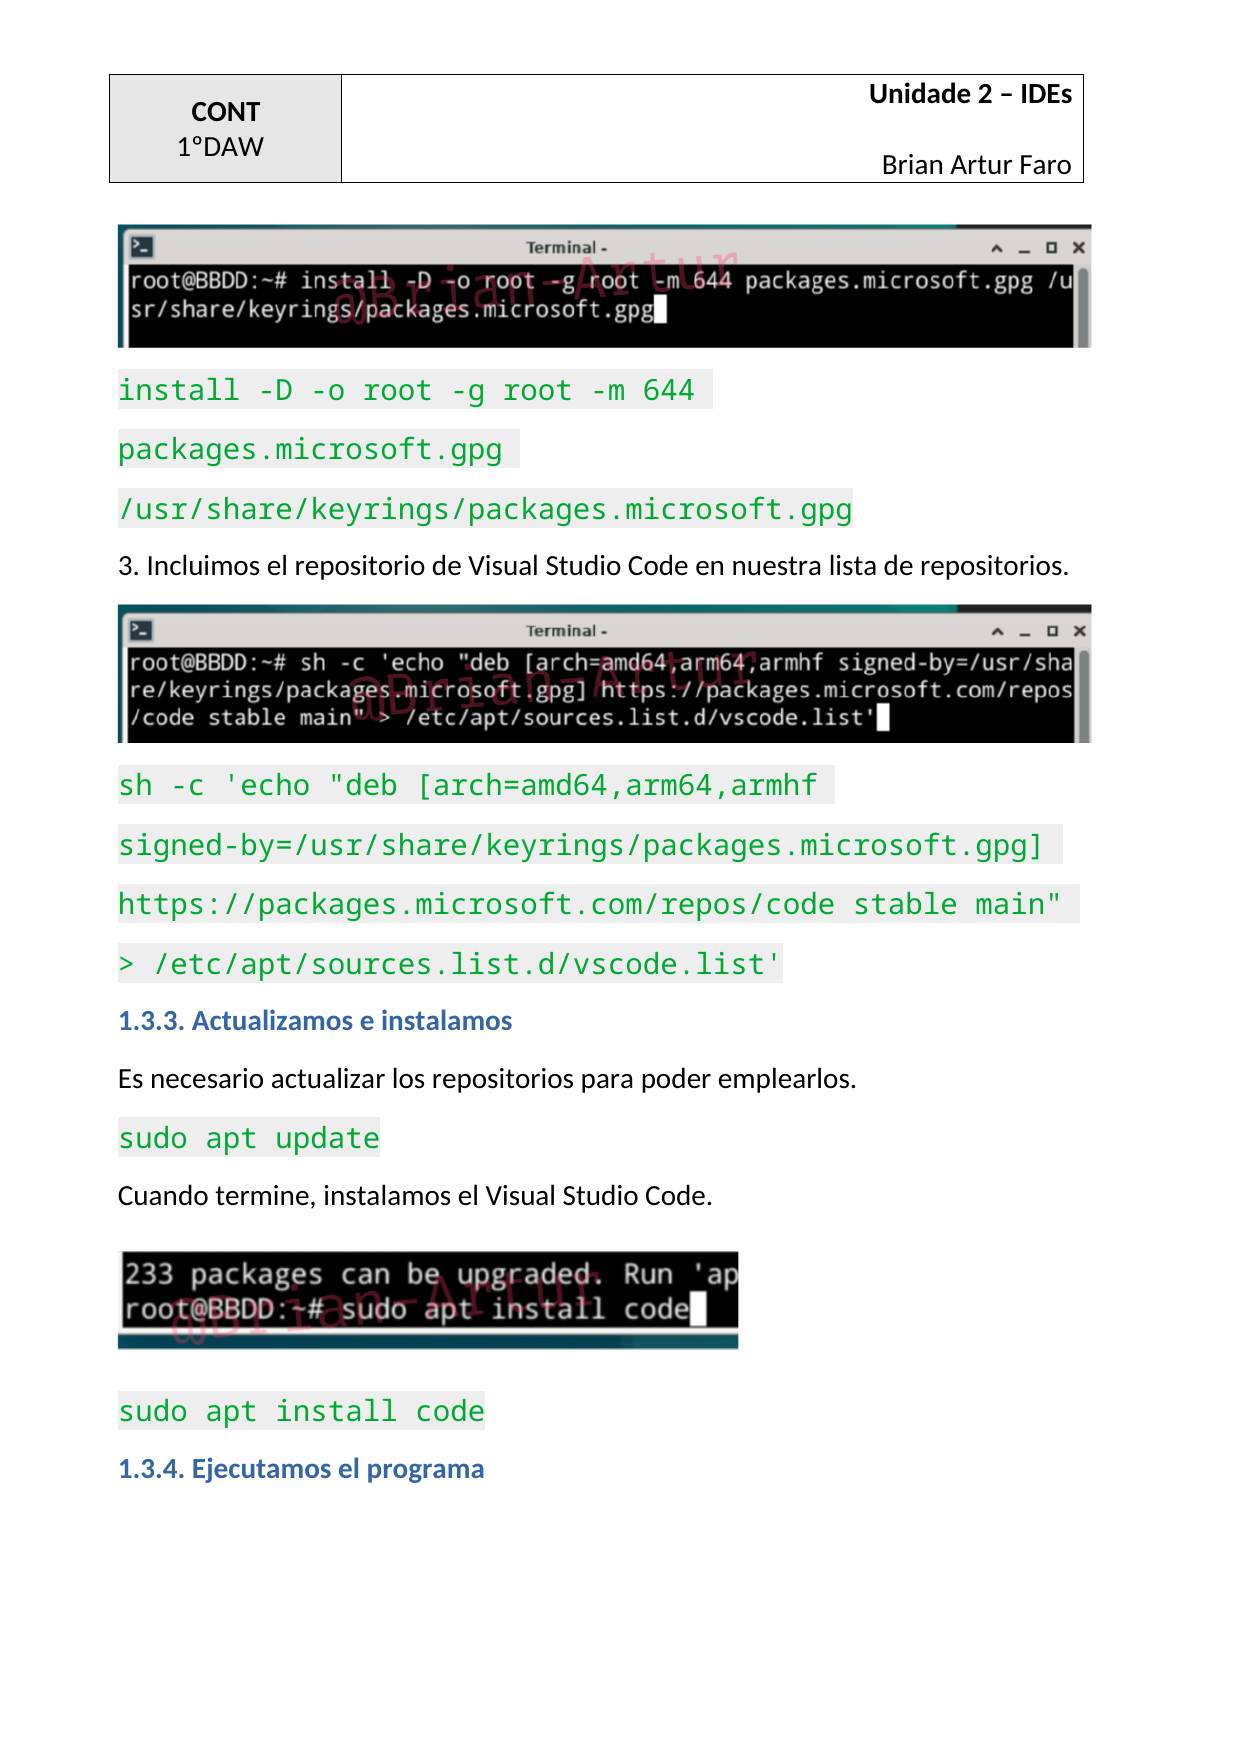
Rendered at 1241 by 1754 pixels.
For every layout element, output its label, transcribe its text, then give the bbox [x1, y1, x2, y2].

text install -D -o root -g root -m 644 packages.microsoft.gpg /usr/share/keyrings/packages.microsoft.gpg [118, 369, 1092, 528]
text Cuando termine, instalamos el Visual Studio Code. [118, 1177, 1092, 1212]
text 1.3.4. Ejecutamos el programa [118, 1450, 1092, 1486]
text 3. Incluimos el repositorio de Visual Studio Code en nuestra lista de repositorios. [118, 547, 1092, 583]
text 1.3.3. Actualizamos e instalamos [118, 1002, 1092, 1038]
text sudo apt install code [118, 1391, 1092, 1430]
text sudo apt update [118, 1117, 1092, 1157]
picture [117, 1233, 739, 1369]
picture [117, 218, 1092, 348]
picture [117, 604, 1092, 743]
text sh -c 'echo "deb [arch=amd64,arm64,armhf signed-by=/usr/share/keyrings/packages.microsoft.gpg] https://packages.microsoft.com/repos/code stable main" > /etc/apt/sources.list.d/vscode.list' [118, 764, 1092, 983]
text Es necesario actualizar los repositorios para poder emplearlos. [118, 1060, 1092, 1095]
